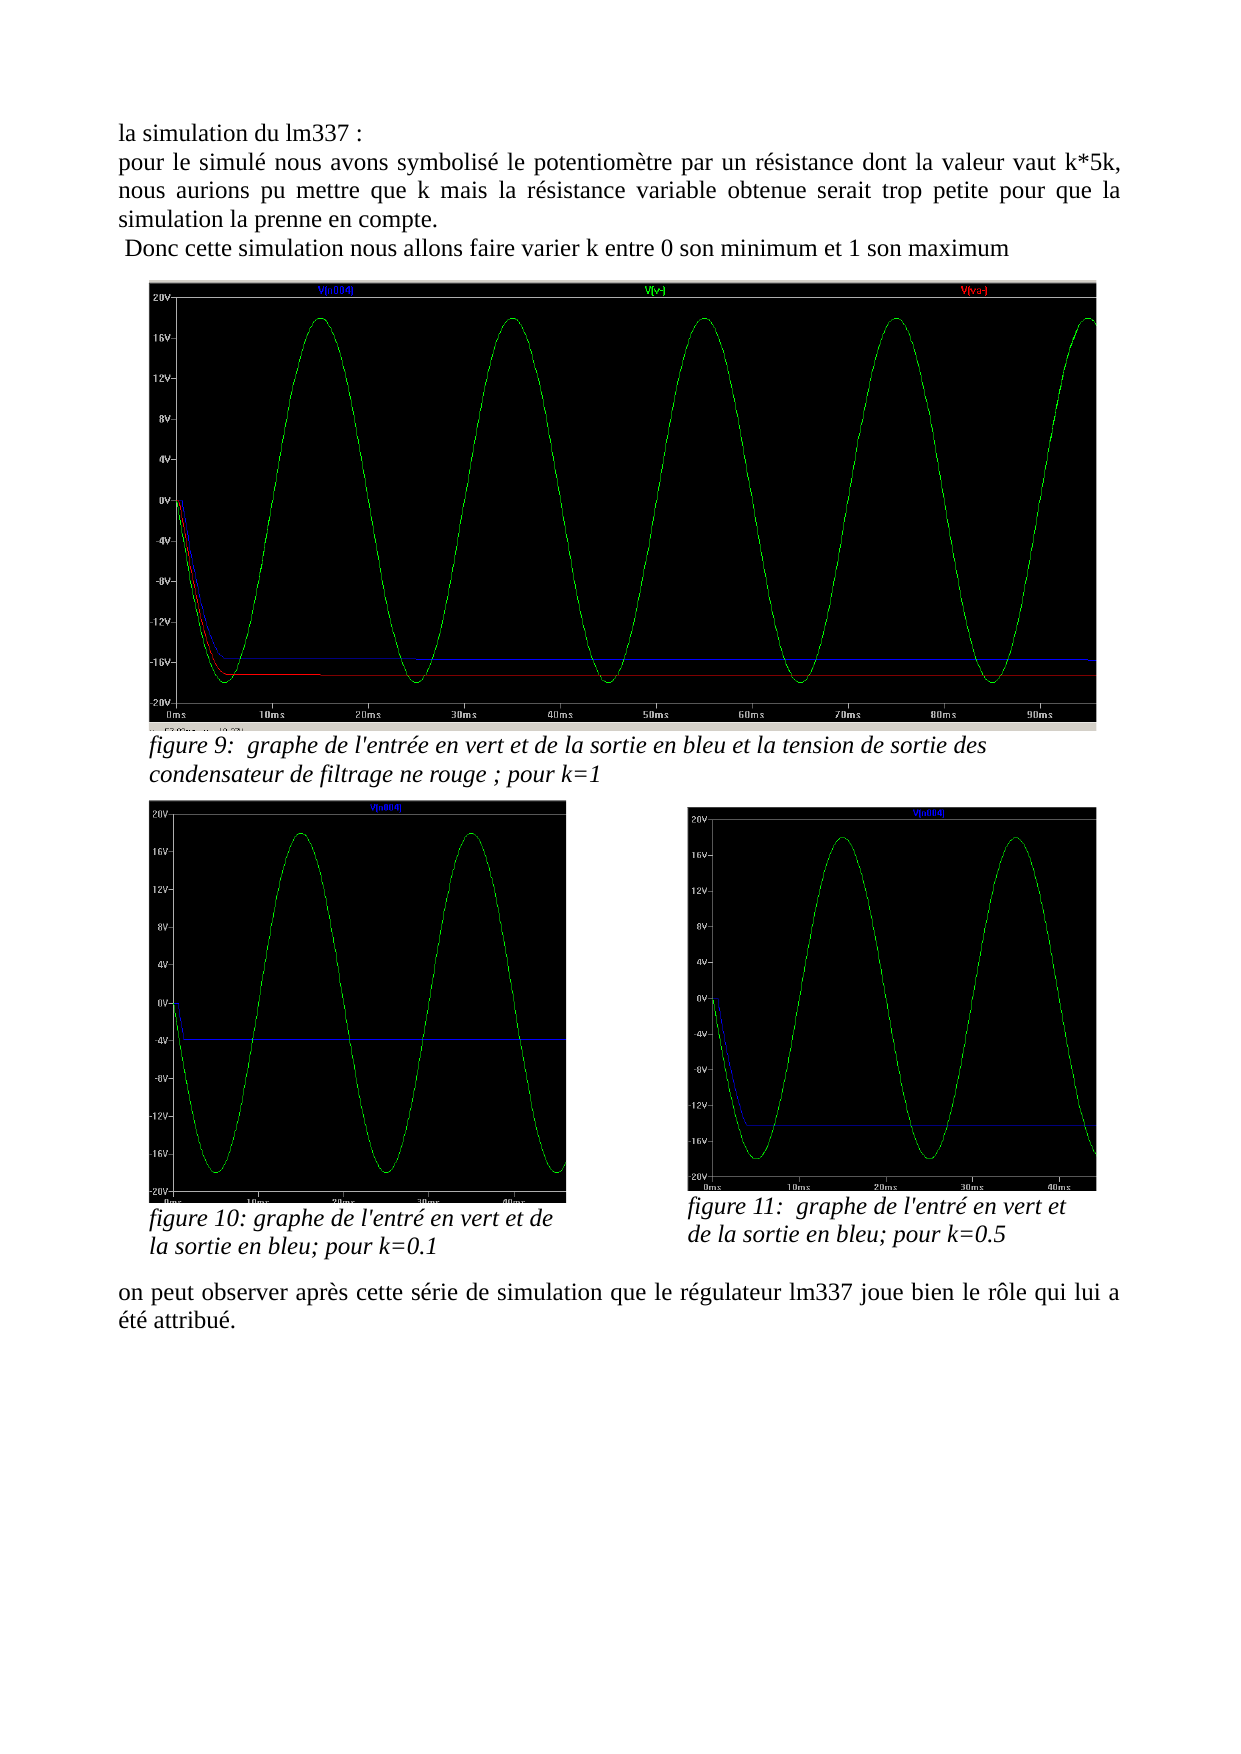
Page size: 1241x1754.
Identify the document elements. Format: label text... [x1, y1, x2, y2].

picture [148, 280, 1097, 731]
text figure 10: graphe de l'entré en vert et de la sortie en bleu; pour k=0.1 [149, 801, 566, 1260]
text figure 11: graphe de l'entré en vert et de la sortie en bleu; pour k=0.5 [687, 808, 1096, 1248]
text pour le simulé nous avons symbolisé le potentiomètre par un résistance dont la valeur vaut k*5k, nous aurions pu mettre que k mais la résistance variable obtenue serait trop petite pour que la simulation la prenne en compte. [118, 147, 1122, 233]
text on peut observer après cette série de simulation que le régulateur lm337 joue bien le rôle qui lui a été attribué. [118, 1277, 1122, 1334]
text Donc cette simulation nous allons faire varier k entre 0 son minimum et 1 son maximum [118, 233, 1122, 262]
text la simulation du lm337 : [118, 118, 1122, 147]
text figure 9: graphe de l'entrée en vert et de la sortie en bleu et la tension de sortie des condensateur de filtrage ne rouge ; pour k=1 [149, 731, 1096, 788]
